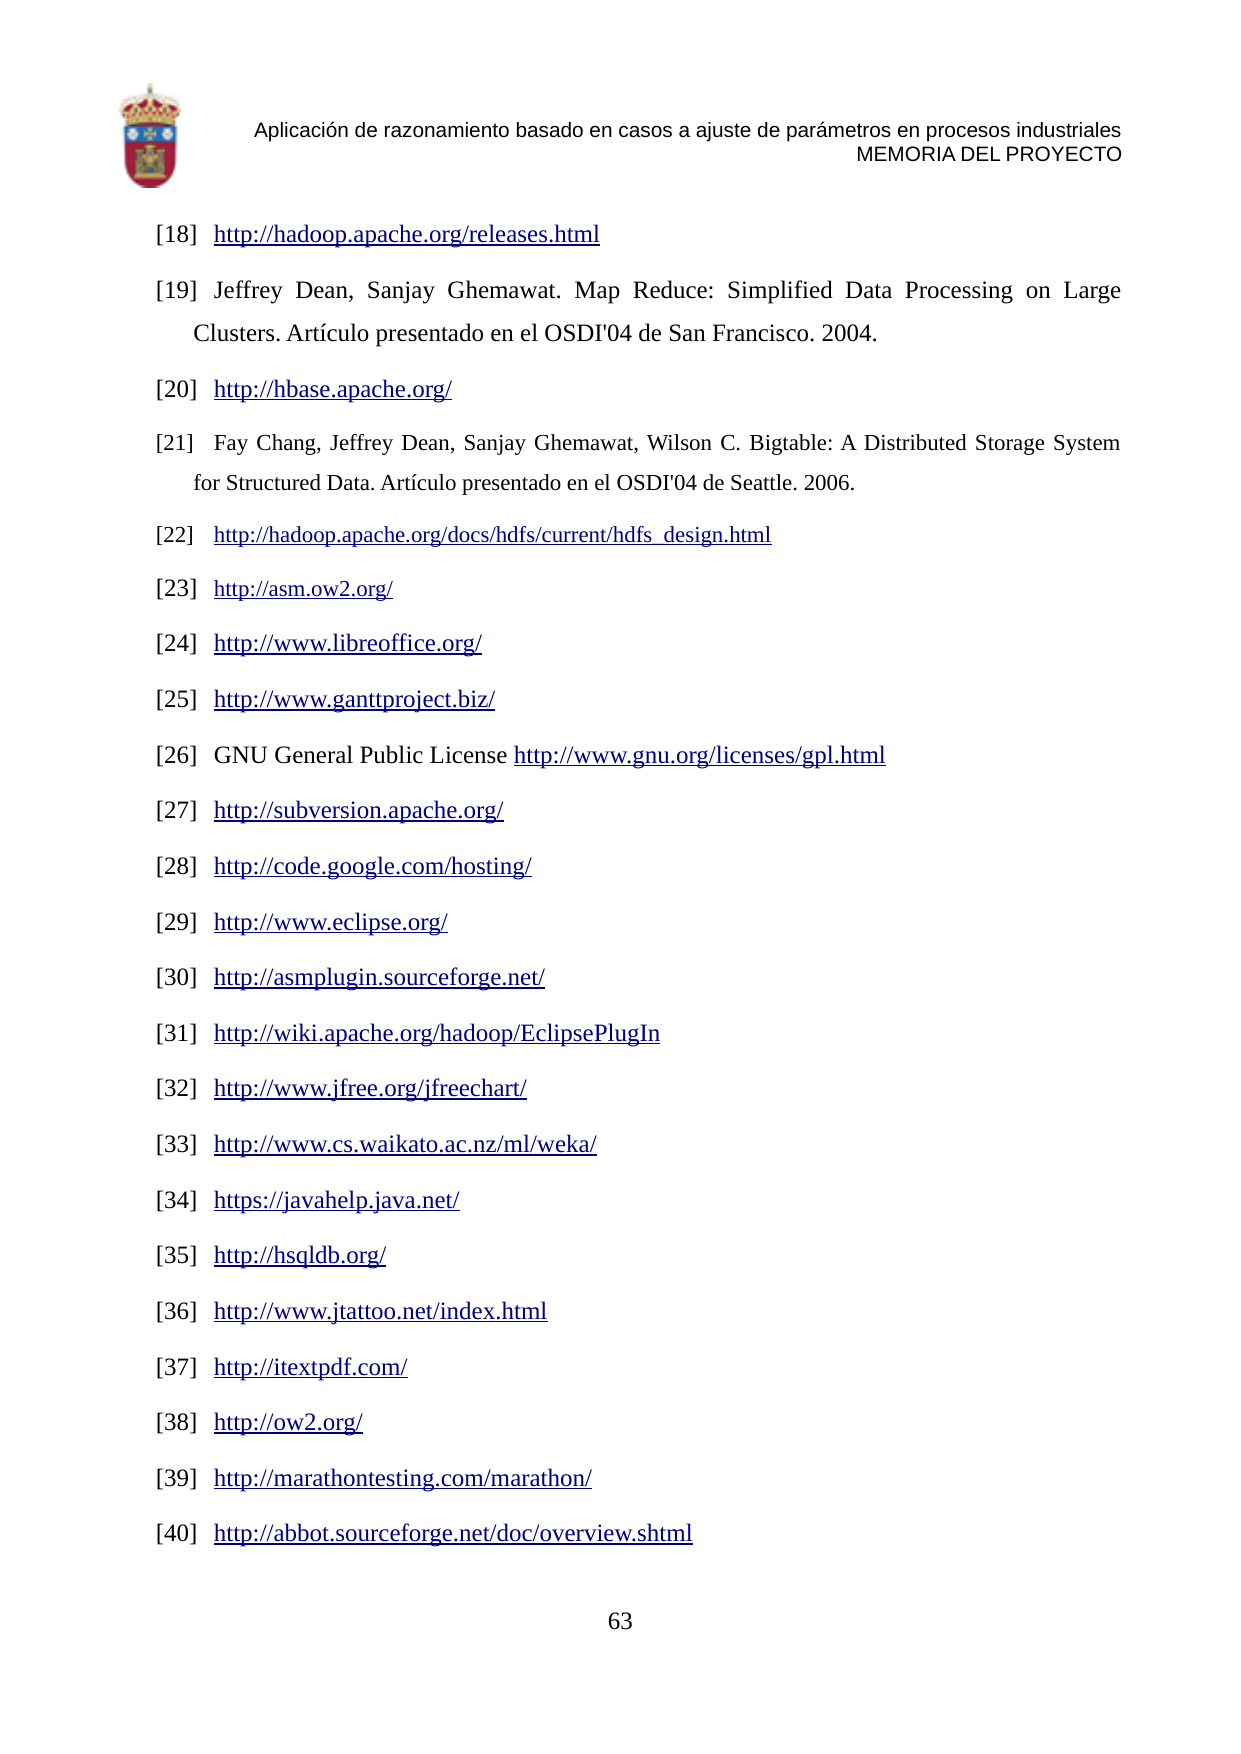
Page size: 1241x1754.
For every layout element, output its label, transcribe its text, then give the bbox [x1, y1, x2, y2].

list http://subversion.apache.org/ [156, 795, 1122, 824]
list http://www.jfree.org/jfreechart/ [156, 1073, 1122, 1102]
list http://www.cs.waikato.ac.nz/ml/weka/ [156, 1129, 1122, 1158]
list http://www.ganttproject.biz/ [156, 684, 1122, 713]
list Jeffrey Dean, Sanjay Ghemawat. Map Reduce: Simplified Data Processing on Large Clusters. Artículo presentado en el OSDI'04 de San Francisco. 2004. [156, 275, 1122, 347]
list http://www.libreoffice.org/ [156, 628, 1122, 657]
list https://javahelp.java.net/ [156, 1185, 1122, 1213]
list http://asmplugin.sourceforge.net/ [156, 962, 1122, 991]
list GNU General Public License http://www.gnu.org/licenses/gpl.html [156, 740, 1122, 768]
list http://www.eclipse.org/ [156, 907, 1122, 935]
list http://hsqldb.org/ [156, 1240, 1122, 1269]
list http://hadoop.apache.org/docs/hdfs/current/hdfs_design.html [156, 521, 1122, 547]
list http://hbase.apache.org/ [156, 374, 1122, 403]
list http://ow2.org/ [156, 1407, 1122, 1436]
picture [117, 83, 184, 188]
list http://code.google.com/hosting/ [156, 851, 1122, 880]
list Fay Chang, Jeffrey Dean, Sanjay Ghemawat, Wilson C. Bigtable: A Distributed Storage System for Structured Data. Artículo presentado en el OSDI'04 de Seattle. 2006. [156, 429, 1122, 495]
list http://www.jtattoo.net/index.html [156, 1296, 1122, 1325]
list http://asm.ow2.org/ [156, 573, 1122, 602]
list http://hadoop.apache.org/releases.html [156, 219, 1122, 248]
list http://marathontesting.com/marathon/ [156, 1463, 1122, 1492]
list http://abbot.sourceforge.net/doc/overview.shtml [156, 1518, 1122, 1547]
list http://itextpdf.com/ [156, 1352, 1122, 1380]
list http://wiki.apache.org/hadoop/EclipsePlugIn [156, 1018, 1122, 1047]
